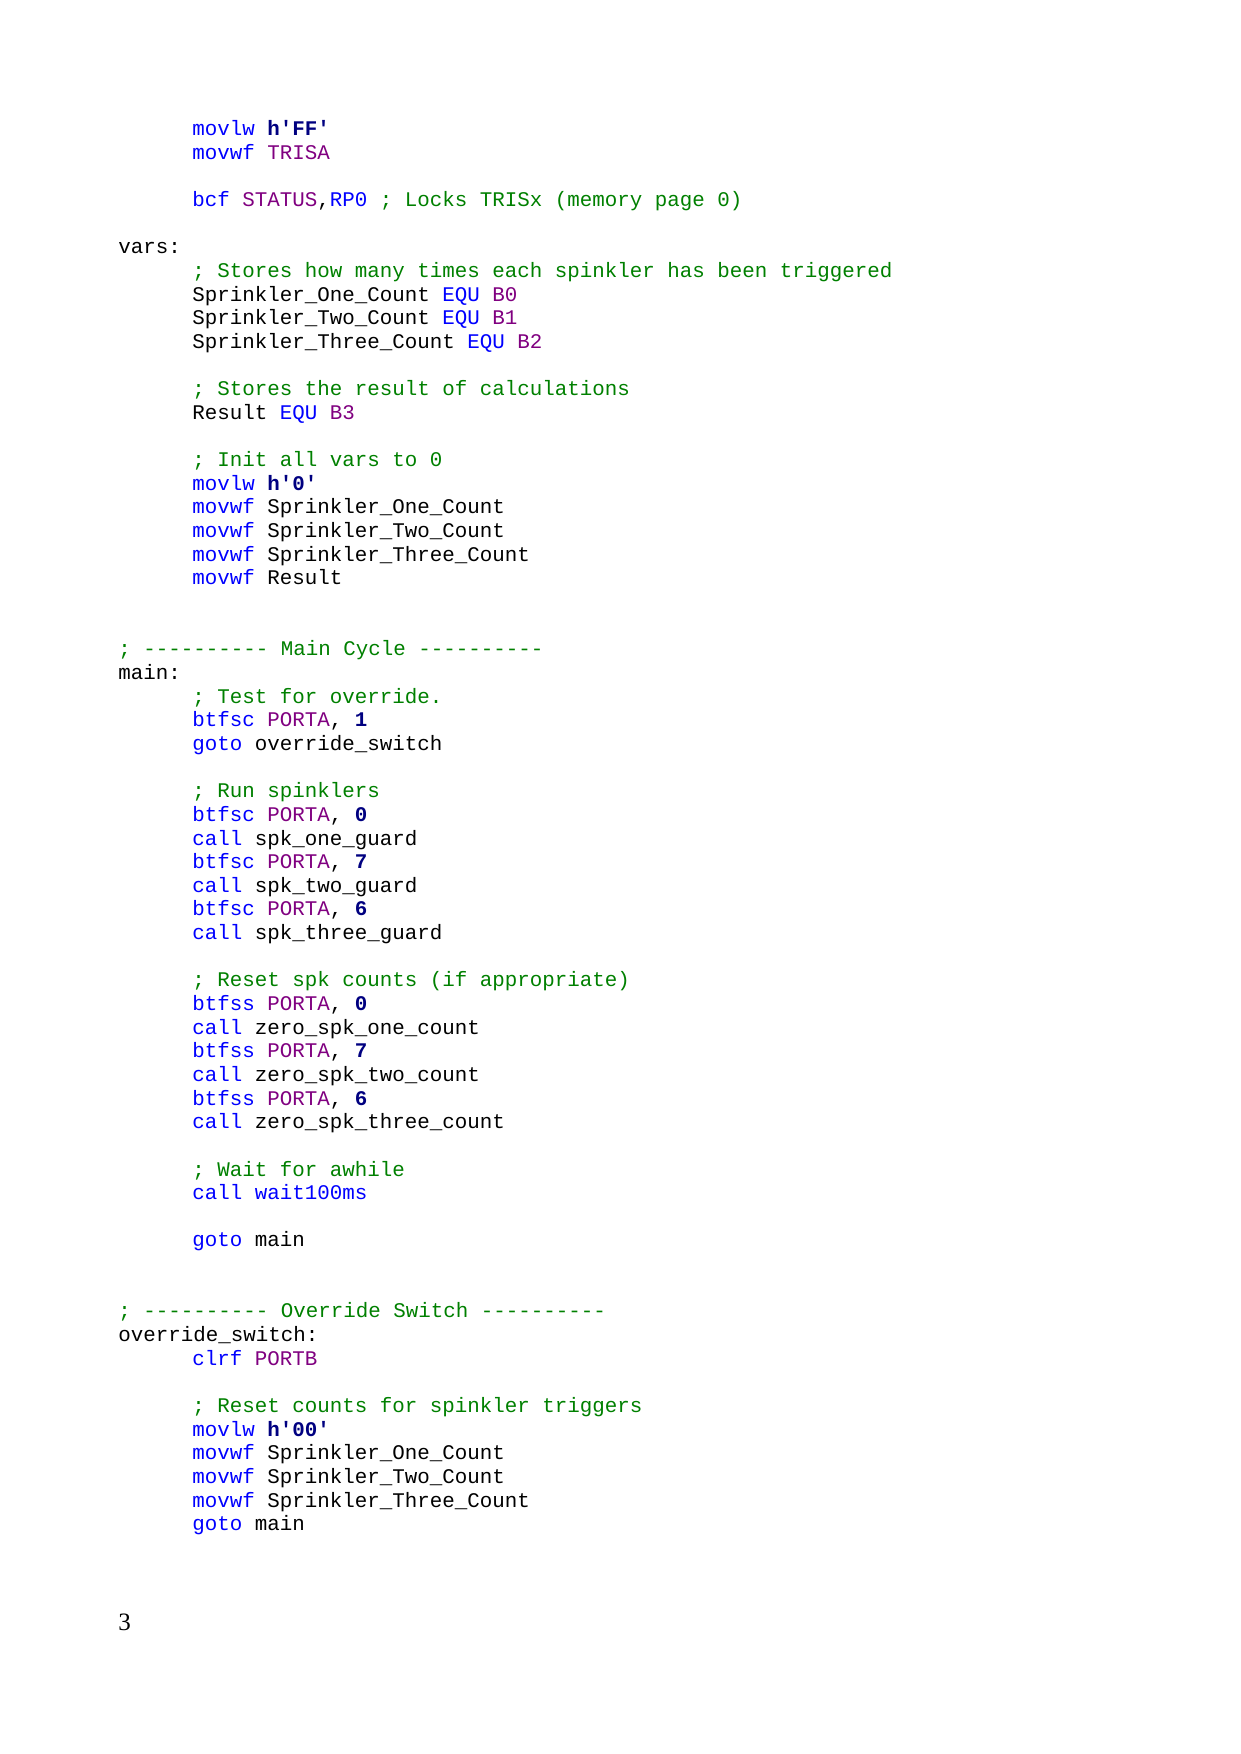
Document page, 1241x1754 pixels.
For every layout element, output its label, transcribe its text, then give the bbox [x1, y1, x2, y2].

text ; Wait for awhile [118, 1158, 1122, 1182]
text movlw h'00' [118, 1419, 1122, 1442]
text movwf Result [118, 567, 1122, 591]
text btfss PORTA, 6 [118, 1088, 1122, 1111]
text movwf Sprinkler_Two_Count [118, 520, 1122, 544]
text btfss PORTA, 0 [118, 993, 1122, 1017]
text movlw h'0' [118, 473, 1122, 496]
text ; Stores how many times each spinkler has been triggered [118, 260, 1122, 284]
text Sprinkler_Three_Count EQU B2 [118, 331, 1122, 354]
text override_switch: [118, 1324, 1122, 1348]
text main: [118, 662, 1122, 686]
text ; Reset counts for spinkler triggers [118, 1395, 1122, 1419]
text btfsc PORTA, 7 [118, 851, 1122, 875]
text vars: [118, 236, 1122, 260]
text goto main [118, 1229, 1122, 1253]
text movwf Sprinkler_One_Count [118, 1442, 1122, 1466]
text call zero_spk_three_count [118, 1111, 1122, 1135]
text Sprinkler_One_Count EQU B0 [118, 284, 1122, 307]
text ; Run spinklers [118, 780, 1122, 804]
text call zero_spk_two_count [118, 1064, 1122, 1088]
text call spk_one_guard [118, 827, 1122, 851]
text movwf Sprinkler_One_Count [118, 496, 1122, 520]
text goto override_switch [118, 733, 1122, 757]
text btfss PORTA, 7 [118, 1040, 1122, 1064]
text movlw h'FF' [118, 118, 1122, 142]
text ; Init all vars to 0 [118, 449, 1122, 473]
text goto main [118, 1513, 1122, 1537]
text bcf STATUS,RP0 ; Locks TRISx (memory page 0) [118, 189, 1122, 213]
text btfsc PORTA, 6 [118, 898, 1122, 922]
text clrf PORTB [118, 1348, 1122, 1371]
text btfsc PORTA, 1 [118, 709, 1122, 733]
text movwf Sprinkler_Three_Count [118, 1489, 1122, 1513]
text ; ---------- Override Switch ---------- [118, 1300, 1122, 1324]
text btfsc PORTA, 0 [118, 804, 1122, 827]
text Sprinkler_Two_Count EQU B1 [118, 307, 1122, 331]
text ; Reset spk counts (if appropriate) [118, 969, 1122, 993]
text movwf Sprinkler_Three_Count [118, 544, 1122, 567]
text call spk_two_guard [118, 875, 1122, 898]
text call wait100ms [118, 1182, 1122, 1206]
text Result EQU B3 [118, 402, 1122, 426]
text ; Stores the result of calculations [118, 378, 1122, 402]
text ; Test for override. [118, 686, 1122, 709]
text movwf Sprinkler_Two_Count [118, 1466, 1122, 1489]
text call zero_spk_one_count [118, 1017, 1122, 1040]
text ; ---------- Main Cycle ---------- [118, 638, 1122, 662]
text call spk_three_guard [118, 922, 1122, 946]
text movwf TRISA [118, 142, 1122, 165]
